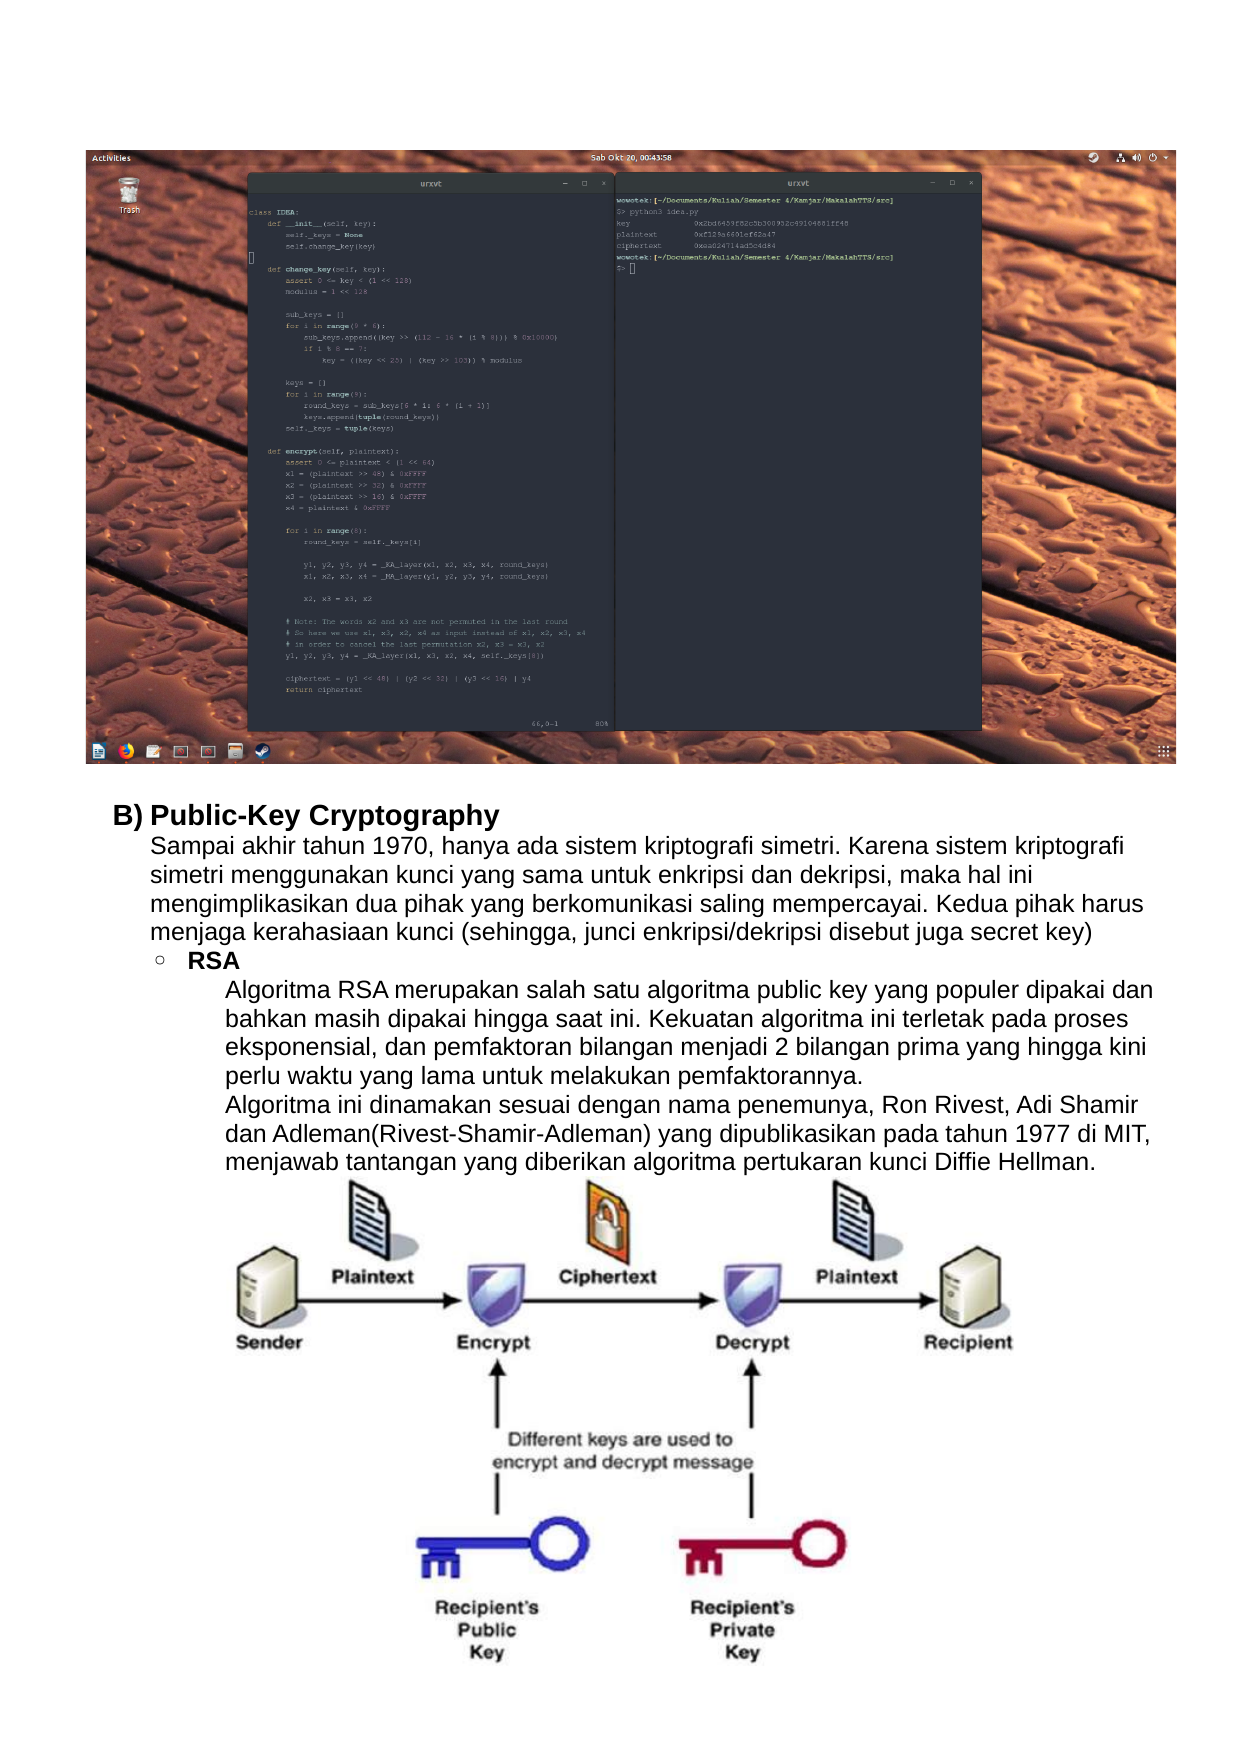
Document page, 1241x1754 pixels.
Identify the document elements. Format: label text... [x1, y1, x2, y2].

list Algoritma RSA merupakan salah satu algoritma public key yang populer dipakai dan bahkan masih dipakai hingga saat ini. Kekuatan algoritma ini terletak pada proses eksponensial, dan pemfaktoran bilangan menjadi 2 bilangan prima yang hingga kini perlu waktu yang lama untuk melakukan pemfaktorannya. Algoritma ini dinamakan sesuai dengan nama penemunya, Ron Rivest, Adi Shamir dan Adleman(Rivest-Shamir-Adleman) yang dipublikasikan pada tahun 1977 di MIT, menjawab tantangan yang diberikan algoritma pertukaran kunci Diffie Hellman. [187, 975, 1166, 1176]
list Sampai akhir tahun 1970, hanya ada sistem kriptografi simetri. Karena sistem kriptografi simetri menggunakan kunci yang sama untuk enkripsi dan dekripsi, maka hal ini mengimplikasikan dua pihak yang berkomunikasi saling mempercayai. Kedua pihak harus menjaga kerahasiaan kunci (sehingga, junci enkripsi/dekripsi disebut juga secret key) [112, 831, 1166, 946]
picture [85, 150, 1177, 764]
list RSA [150, 946, 1166, 975]
list Public-Key Cryptography [112, 797, 1166, 831]
picture [226, 1176, 1015, 1666]
